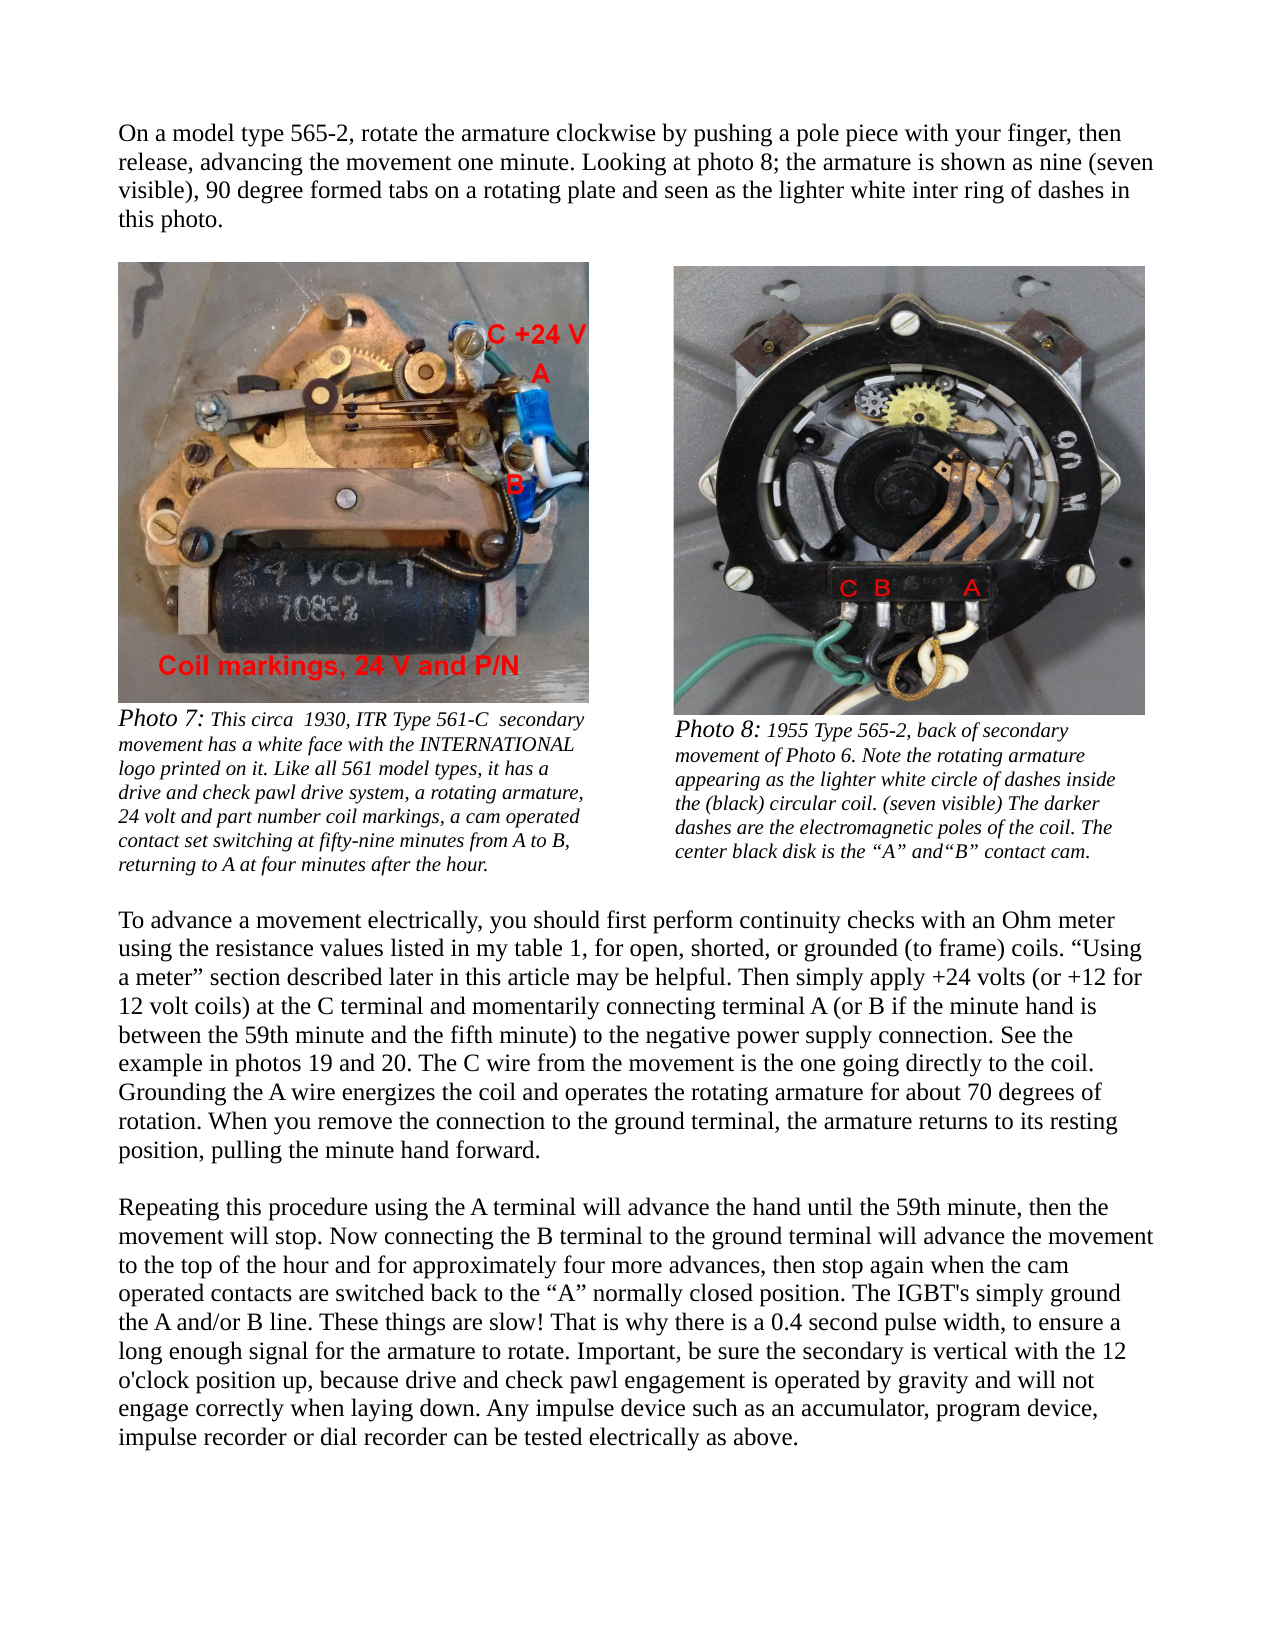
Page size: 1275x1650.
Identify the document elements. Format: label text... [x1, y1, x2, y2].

text Photo 8: 1955 Type 565-2, back of secondary movement of Photo 6. Note the rotating armature appearing as the lighter white circle of dashes inside the (black) circular coil. (seven visible) The darker dashes are the electromagnetic poles of the coil. The center black disk is the “A” and“B” contact cam. [675, 715, 1145, 863]
text To advance a movement electrically, you should first perform continuity checks with an Ohm meter using the resistance values listed in my table 1, for open, shorted, or grounded (to frame) coils. “Using a meter” section described later in this article may be helpful. Then simply apply +24 volts (or +12 for 12 volt coils) at the C terminal and momentarily connecting terminal A (or B if the minute hand is between the 59th minute and the fifth minute) to the negative power supply connection. See the example in photos 19 and 20. The C wire from the movement is the one going directly to the coil. Grounding the A wire energizes the coil and operates the rotating armature for about 70 degrees of rotation. When you remove the connection to the ground terminal, the armature returns to its resting position, pulling the minute hand forward. [118, 905, 1157, 1163]
text Repeating this procedure using the A terminal will advance the hand until the 59th minute, then the movement will stop. Now connecting the B terminal to the ground terminal will advance the movement to the top of the hour and for approximately four more advances, then stop again when the cam operated contacts are switched back to the “A” normally closed position. The IGBT's simply ground the A and/or B line. These things are slow! That is why there is a 0.4 second pulse width, to ensure a long enough signal for the armature to rotate. Important, be sure the secondary is vertical with the 12 o'clock position up, because drive and check pawl engagement is operated by gravity and will not engage correctly when laying down. Any impulse device such as an accumulator, program device, impulse recorder or dial recorder can be tested electrically as above. [118, 1192, 1157, 1451]
text On a model type 565-2, rotate the armature clockwise by pushing a pole piece with your finger, then release, advancing the movement one minute. Looking at photo 8; the armature is shown as nine (seven visible), 90 degree formed tabs on a rotating plate and seen as the lighter white inter ring of dashes in this photo. [118, 118, 1157, 233]
picture [673, 266, 1145, 715]
picture [118, 262, 589, 703]
text Photo 7: This circa 1930, ITR Type 561-C secondary movement has a white face with the INTERNATIONAL logo printed on it. Like all 561 model types, it has a drive and check pawl drive system, a rotating armature, 24 volt and part number coil markings, a cam operated contact set switching at fifty-nine minutes from A to B, returning to A at four minutes after the hour. [118, 703, 589, 876]
